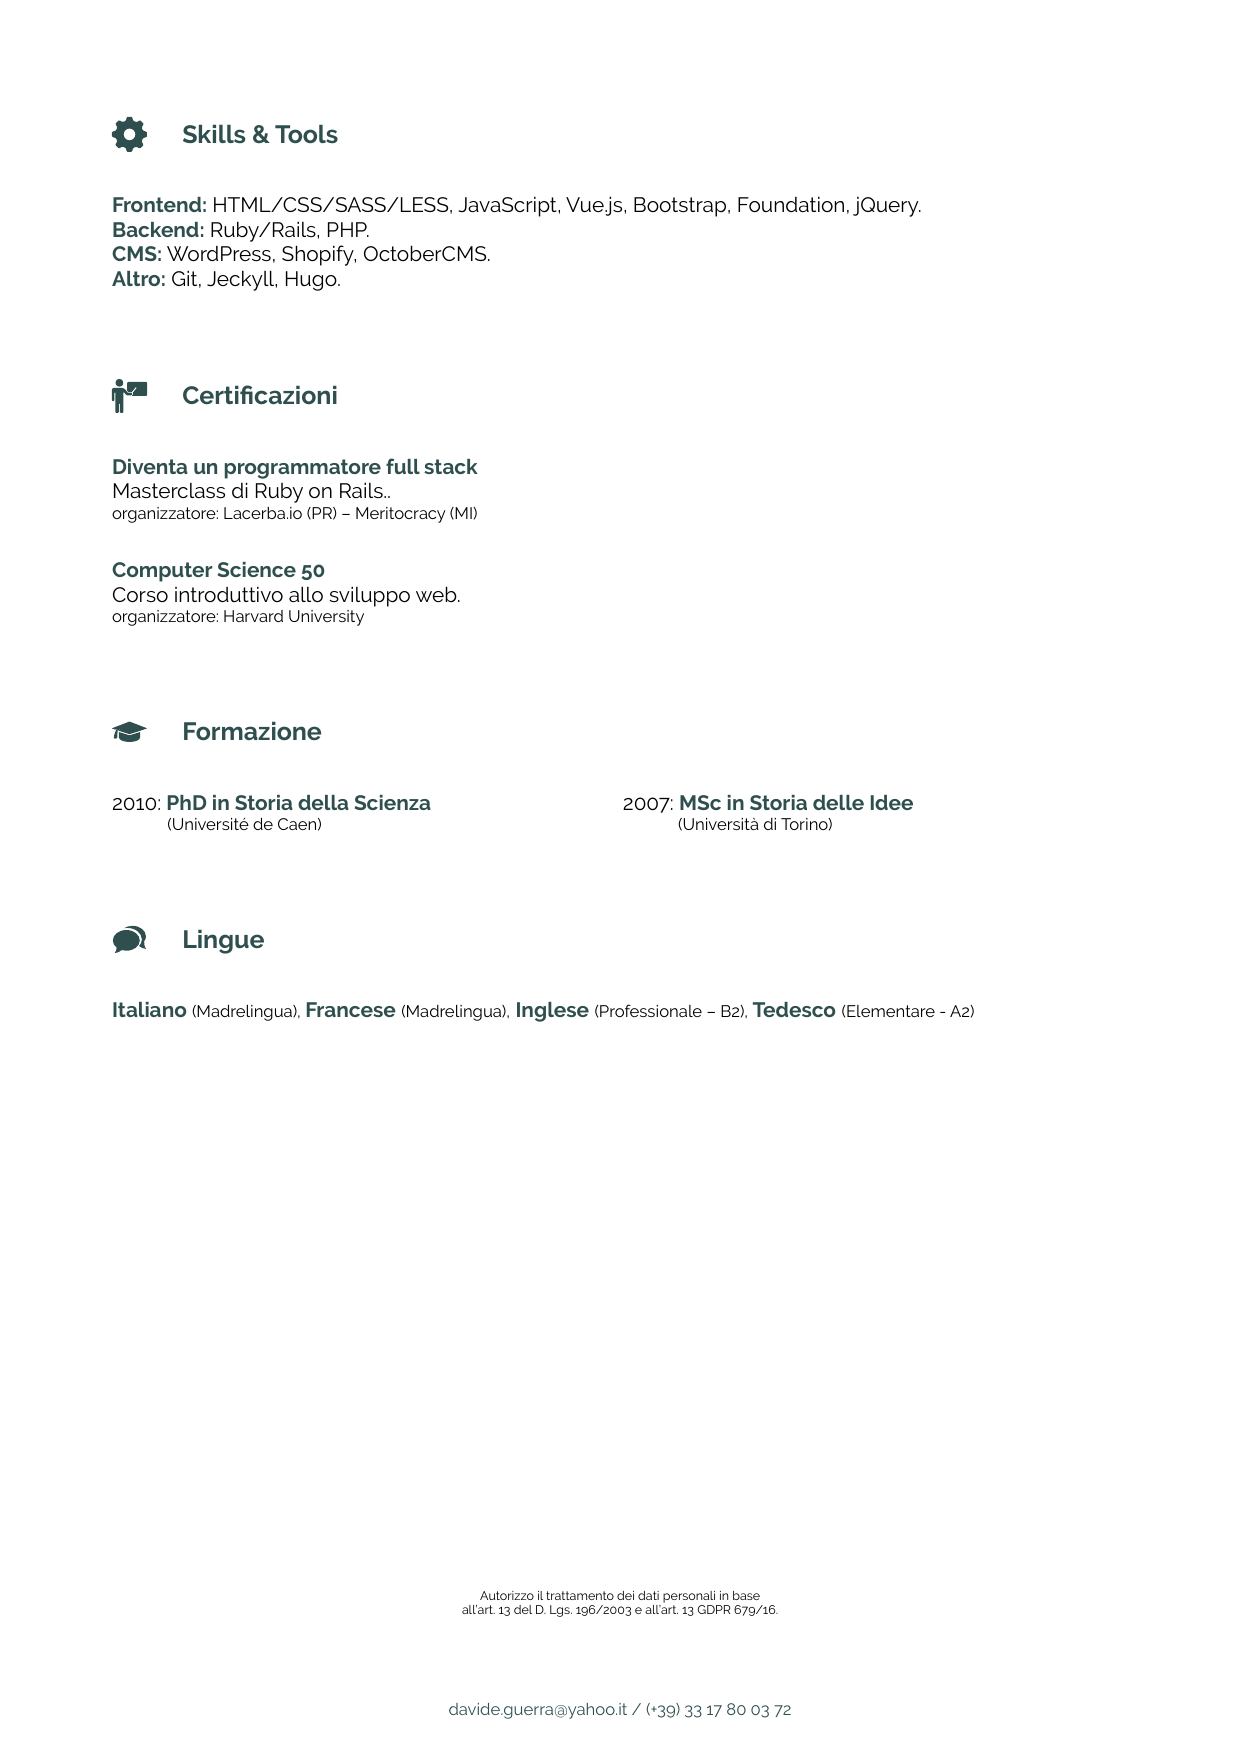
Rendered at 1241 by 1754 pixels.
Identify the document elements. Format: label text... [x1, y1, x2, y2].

table_cell [319, 1074, 1128, 1115]
table_cell [0, 785, 106, 840]
table_cell Frontend: HTML/CSS/SASS/LESS, JavaScript, Vue.js, Bootstrap, Foundation, jQuery. Backend: Ruby/Rails, PHP. CMS: WordPress, Shopify, OctoberCMS. Altro: Git, Jeckyll, Hugo. [106, 187, 1128, 297]
table_cell Certificazioni [176, 343, 1128, 449]
text Autorizzo il trattamento dei dati personali in base [0, 1588, 1240, 1603]
table_cell 2007: MSc in Storia delle Idee (Università di Torino) [617, 785, 1128, 840]
table_cell [1128, 1115, 1240, 1156]
table_cell [106, 297, 442, 343]
table_cell [501, 529, 1128, 552]
table_cell [106, 82, 176, 187]
table_cell [106, 529, 442, 552]
table_cell [1128, 553, 1240, 632]
table_cell [106, 887, 176, 992]
table_cell [0, 1033, 106, 1074]
table_cell Skills & Tools [176, 82, 1128, 187]
table_cell [1128, 0, 1240, 41]
table_cell [0, 679, 106, 784]
table_cell [1128, 1156, 1240, 1196]
table_cell [1128, 297, 1240, 343]
table_cell [0, 1156, 106, 1196]
table_cell [1128, 82, 1240, 187]
table_cell [0, 1074, 106, 1115]
table_cell [0, 449, 106, 529]
table_cell [501, 633, 1128, 679]
table_cell [442, 41, 501, 82]
table_cell [442, 1115, 501, 1156]
table_cell [1128, 41, 1240, 82]
table_cell [0, 343, 106, 449]
table_cell Diventa un programmatore full stack Masterclass di Ruby on Rails.. organizzatore: Lacerba.io (PR) – Meritocracy (MI) [106, 449, 1128, 529]
table_cell [1128, 1074, 1240, 1115]
table_cell [442, 297, 501, 343]
table_cell [442, 840, 501, 887]
table_cell [501, 840, 1128, 887]
table_cell [1128, 992, 1240, 1033]
table_cell [106, 840, 442, 887]
table_cell [501, 41, 1128, 82]
table_cell [1128, 633, 1240, 679]
table_cell [501, 1115, 1128, 1156]
table_cell [1128, 840, 1240, 887]
table_cell [0, 0, 106, 41]
table_cell [0, 887, 106, 992]
table_cell [0, 553, 106, 632]
table_cell [0, 41, 106, 82]
table_cell Computer Science 50 Corso introduttivo allo sviluppo web. organizzatore: Harvard University [106, 553, 1128, 632]
table_cell [106, 679, 176, 784]
table_cell [1128, 187, 1240, 297]
table_cell [0, 187, 106, 297]
table_cell [1128, 1033, 1240, 1074]
table_cell [501, 297, 1128, 343]
text all’art. 13 del D. Lgs. 196/2003 e all’art. 13 GDPR 679/16. [0, 1603, 1240, 1617]
table_cell [548, 1033, 1128, 1074]
table_cell [1128, 529, 1240, 552]
table_cell [106, 41, 442, 82]
table_cell [0, 297, 106, 343]
table_cell 2010: PhD in Storia della Scienza (Université de Caen) [106, 785, 617, 840]
table_cell [106, 1033, 442, 1074]
table_cell Formazione [176, 679, 1128, 784]
table_cell [1128, 785, 1240, 840]
table_cell [0, 1115, 106, 1156]
table_cell [0, 82, 106, 187]
table_cell [106, 1115, 442, 1156]
table_cell [1128, 679, 1240, 784]
table_cell [1128, 887, 1240, 992]
table_cell Lingue [176, 887, 1128, 992]
table_cell [1128, 343, 1240, 449]
table_cell [1128, 449, 1240, 529]
table_cell [442, 633, 501, 679]
table_cell [106, 1156, 1128, 1196]
table_cell [106, 633, 442, 679]
table_cell [106, 0, 310, 41]
table_cell [0, 992, 106, 1033]
table_cell [442, 1033, 501, 1074]
table_cell [0, 529, 106, 552]
table_cell [442, 529, 501, 552]
table_cell [0, 840, 106, 887]
table_cell [310, 0, 1128, 41]
table_cell [501, 1033, 548, 1074]
table_cell Italiano (Madrelingua), Francese (Madrelingua), Inglese (Professionale – B2), Tedesco (Elementare - A2) [106, 992, 1128, 1033]
table_cell [106, 1074, 318, 1115]
table_cell [0, 633, 106, 679]
table_cell [106, 343, 176, 449]
